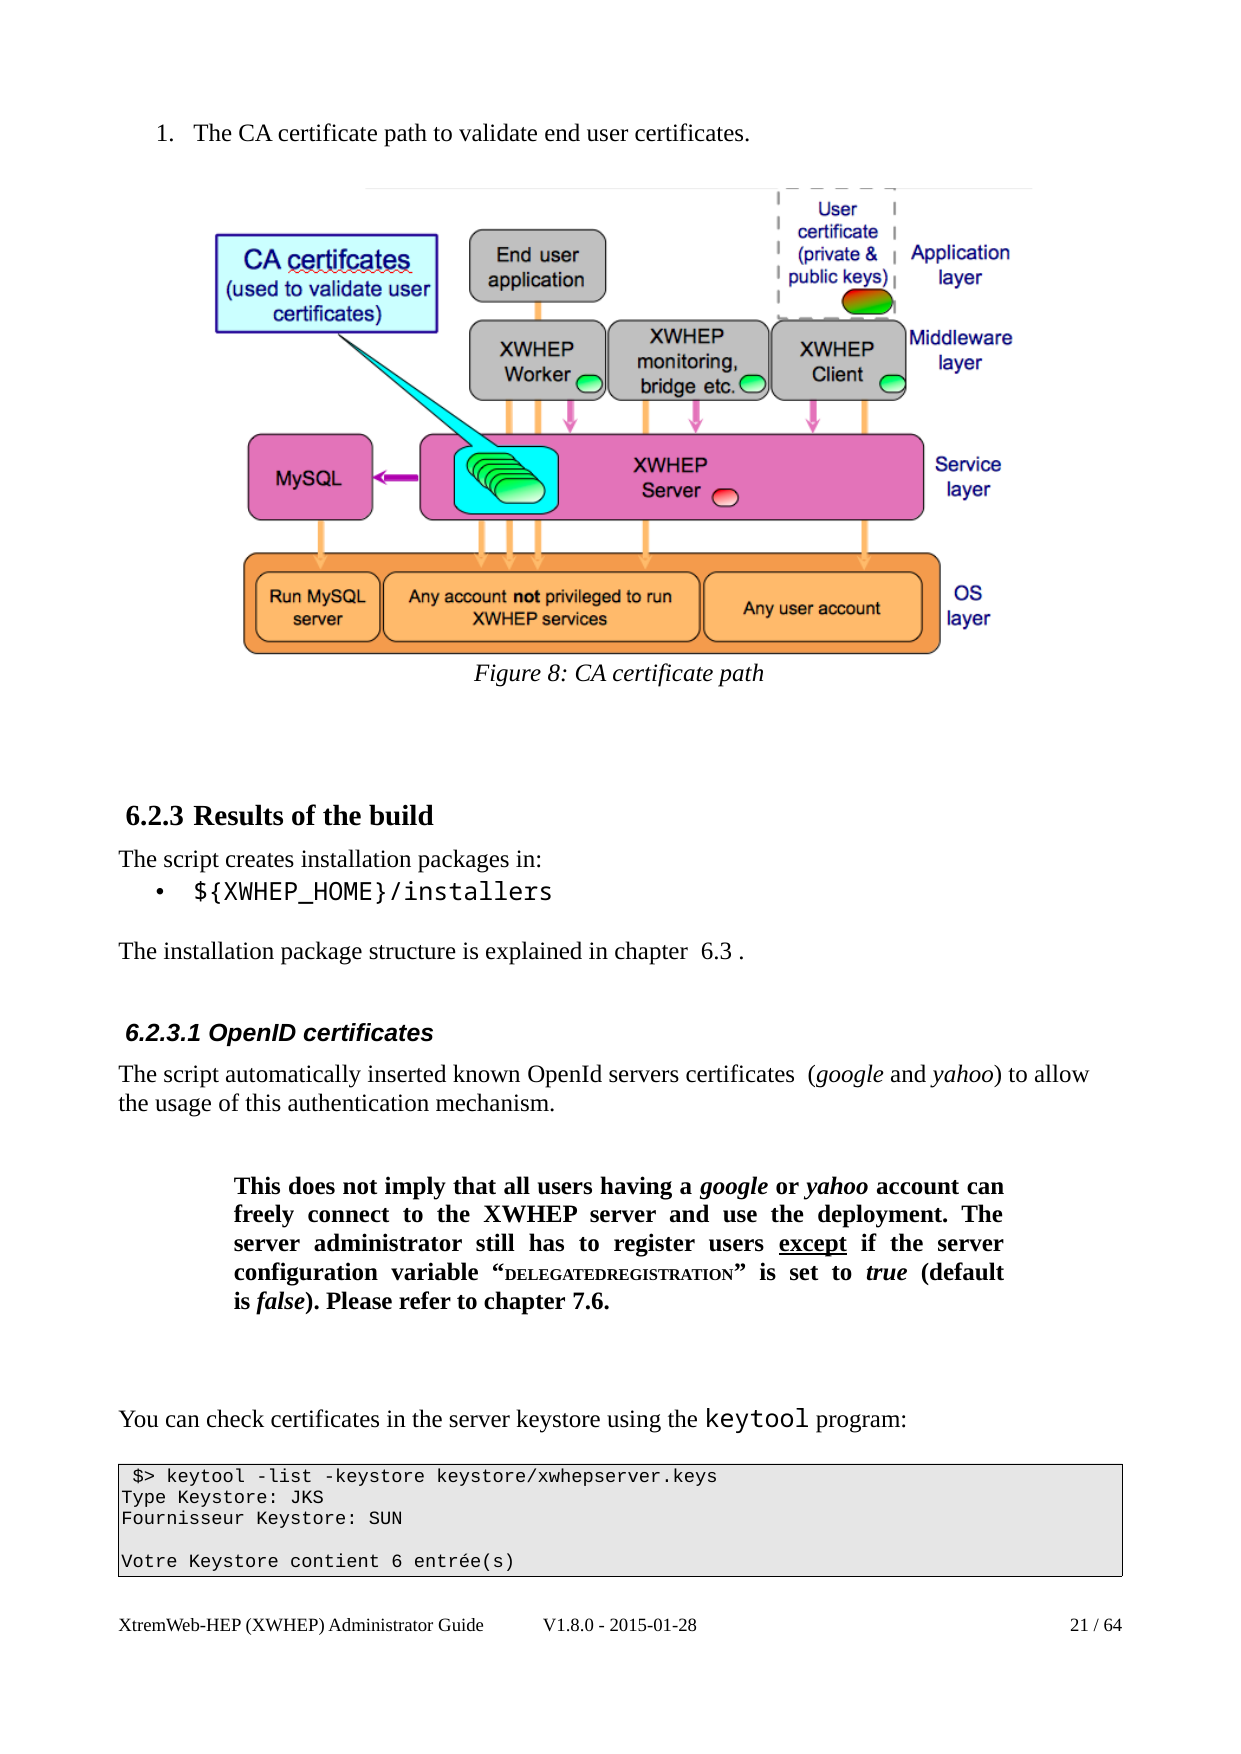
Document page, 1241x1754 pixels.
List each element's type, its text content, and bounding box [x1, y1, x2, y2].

text Votre Keystore contient 6 entrée(s) [119, 1548, 1122, 1576]
picture [208, 188, 1033, 659]
subtitle Results of the build [118, 798, 1122, 832]
text You can check certificates in the server keystore using the keytool program: [118, 1401, 1122, 1435]
subtitle OpenID certificates [118, 1018, 1122, 1047]
text Type Keystore: JKS [119, 1485, 1122, 1506]
text This does not imply that all users having a google or yahoo account can freely connect to the XWHEP server and use the deployment. The server administrator still has to register users except if the server configuration variable “delegatedregistration” is set to true (default is false). Please refer to chapter 7.6. [233, 1171, 1004, 1314]
list ${XWHEP_HOME}/installers [156, 873, 1122, 907]
text Figure 8: CA certificate path [208, 659, 1032, 687]
text $> keytool -list -keystore keystore/xwhepserver.keys [119, 1465, 1122, 1485]
text The script automatically inserted known OpenId servers certificates (google and yahoo) to allow the usage of this authentication mechanism. [118, 1059, 1122, 1117]
text The installation package structure is explained in chapter 6.3. [118, 936, 1122, 965]
list The CA certificate path to validate end user certificates. [156, 118, 1122, 147]
text Fournisseur Keystore: SUN [119, 1506, 1122, 1527]
text The script creates installation packages in: [118, 844, 1122, 873]
